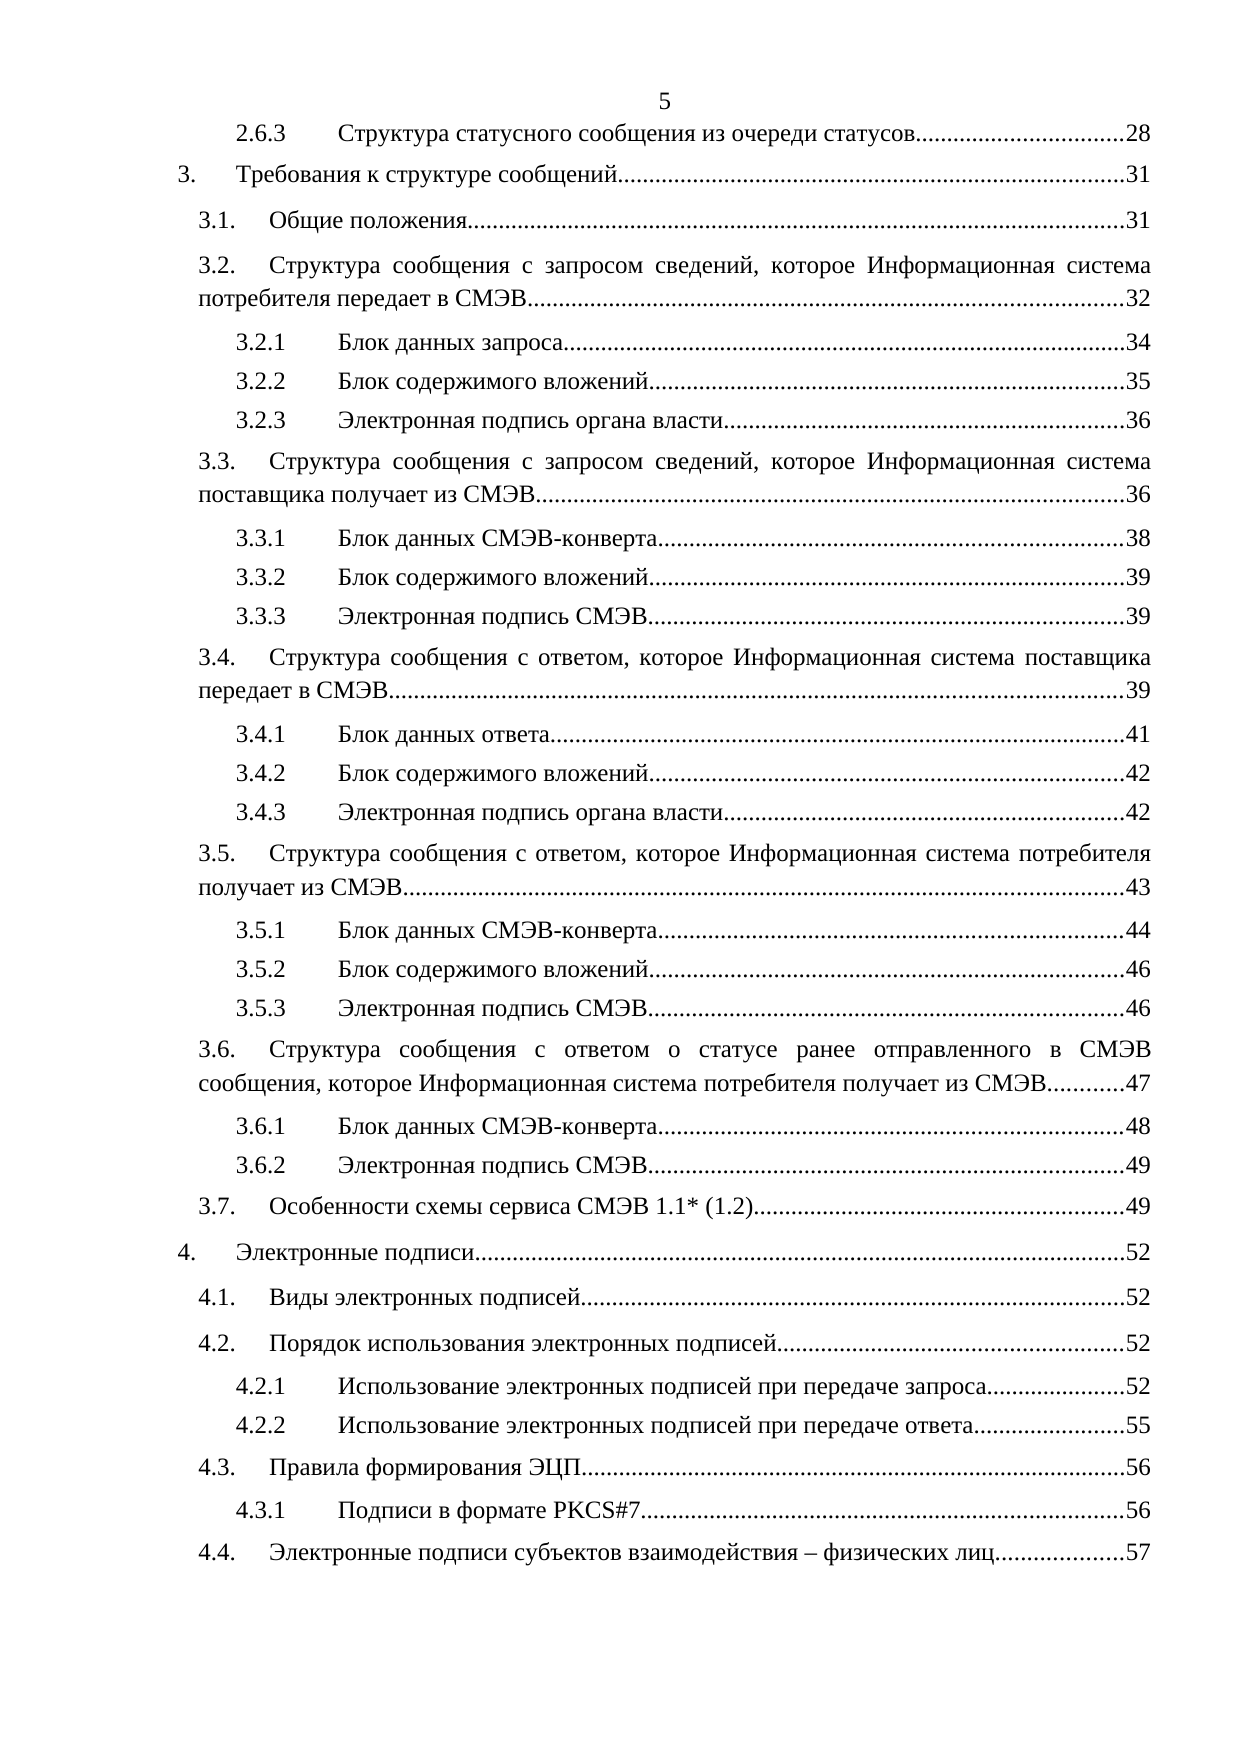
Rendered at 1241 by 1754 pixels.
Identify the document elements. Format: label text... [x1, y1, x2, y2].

text 3.7. Особенности схемы сервиса СМЭВ 1.1* (1.2) 49 [198, 1191, 1152, 1220]
text 3.4.3 Электронная подпись органа власти 42 [236, 797, 1152, 826]
text 3.5. Структура сообщения с ответом, которое Информационная система потребителя получает из СМЭВ 43 [198, 838, 1152, 900]
text 3.5.2 Блок содержимого вложений 46 [236, 954, 1152, 983]
text 3. Требования к структуре сообщений 31 [177, 159, 1152, 188]
text 4.2.2 Использование электронных подписей при передаче ответа 55 [236, 1411, 1152, 1439]
text 3.1. Общие положения 31 [198, 205, 1152, 234]
text 3.2. Структура сообщения с запросом сведений, которое Информационная система потребителя передает в СМЭВ 32 [198, 250, 1152, 312]
text 3.3.3 Электронная подпись СМЭВ 39 [236, 601, 1152, 630]
text 3.4. Структура сообщения с ответом, которое Информационная система поставщика передает в СМЭВ 39 [198, 642, 1152, 704]
text 4.3.1 Подписи в формате PKCS#7 56 [236, 1495, 1152, 1524]
text 3.4.2 Блок содержимого вложений 42 [236, 758, 1152, 787]
text 3.2.1 Блок данных запроса 34 [236, 327, 1152, 356]
text 4.4. Электронные подписи субъектов взаимодействия – физических лиц 57 [198, 1537, 1152, 1565]
text 4.1. Виды электронных подписей 52 [198, 1282, 1152, 1311]
text 3.5.1 Блок данных СМЭВ-конверта 44 [236, 915, 1152, 944]
text 3.2.2 Блок содержимого вложений 35 [236, 366, 1152, 395]
text 4. Электронные подписи 52 [177, 1237, 1152, 1266]
text 3.5.3 Электронная подпись СМЭВ 46 [236, 993, 1152, 1022]
text 3.2.3 Электронная подпись органа власти 36 [236, 405, 1152, 434]
text 4.2. Порядок использования электронных подписей 52 [198, 1328, 1152, 1357]
text 3.6.1 Блок данных СМЭВ-конверта 48 [236, 1111, 1152, 1140]
text 3.3.2 Блок содержимого вложений 39 [236, 562, 1152, 591]
text 2.6.3 Структура статусного сообщения из очереди статусов 28 [236, 118, 1152, 147]
text 3.4.1 Блок данных ответа 41 [236, 719, 1152, 748]
text 4.3. Правила формирования ЭЦП 56 [198, 1452, 1152, 1481]
text 3.3. Структура сообщения с запросом сведений, которое Информационная система поставщика получает из СМЭВ 36 [198, 446, 1152, 508]
text 3.3.1 Блок данных СМЭВ-конверта 38 [236, 523, 1152, 552]
text 3.6.2 Электронная подпись СМЭВ 49 [236, 1150, 1152, 1179]
text 4.2.1 Использование электронных подписей при передаче запроса 52 [236, 1371, 1152, 1400]
text 3.6. Структура сообщения с ответом о статусе ранее отправленного в СМЭВ сообщения, которое Информационная система потребителя получает из СМЭВ 47 [198, 1034, 1152, 1096]
